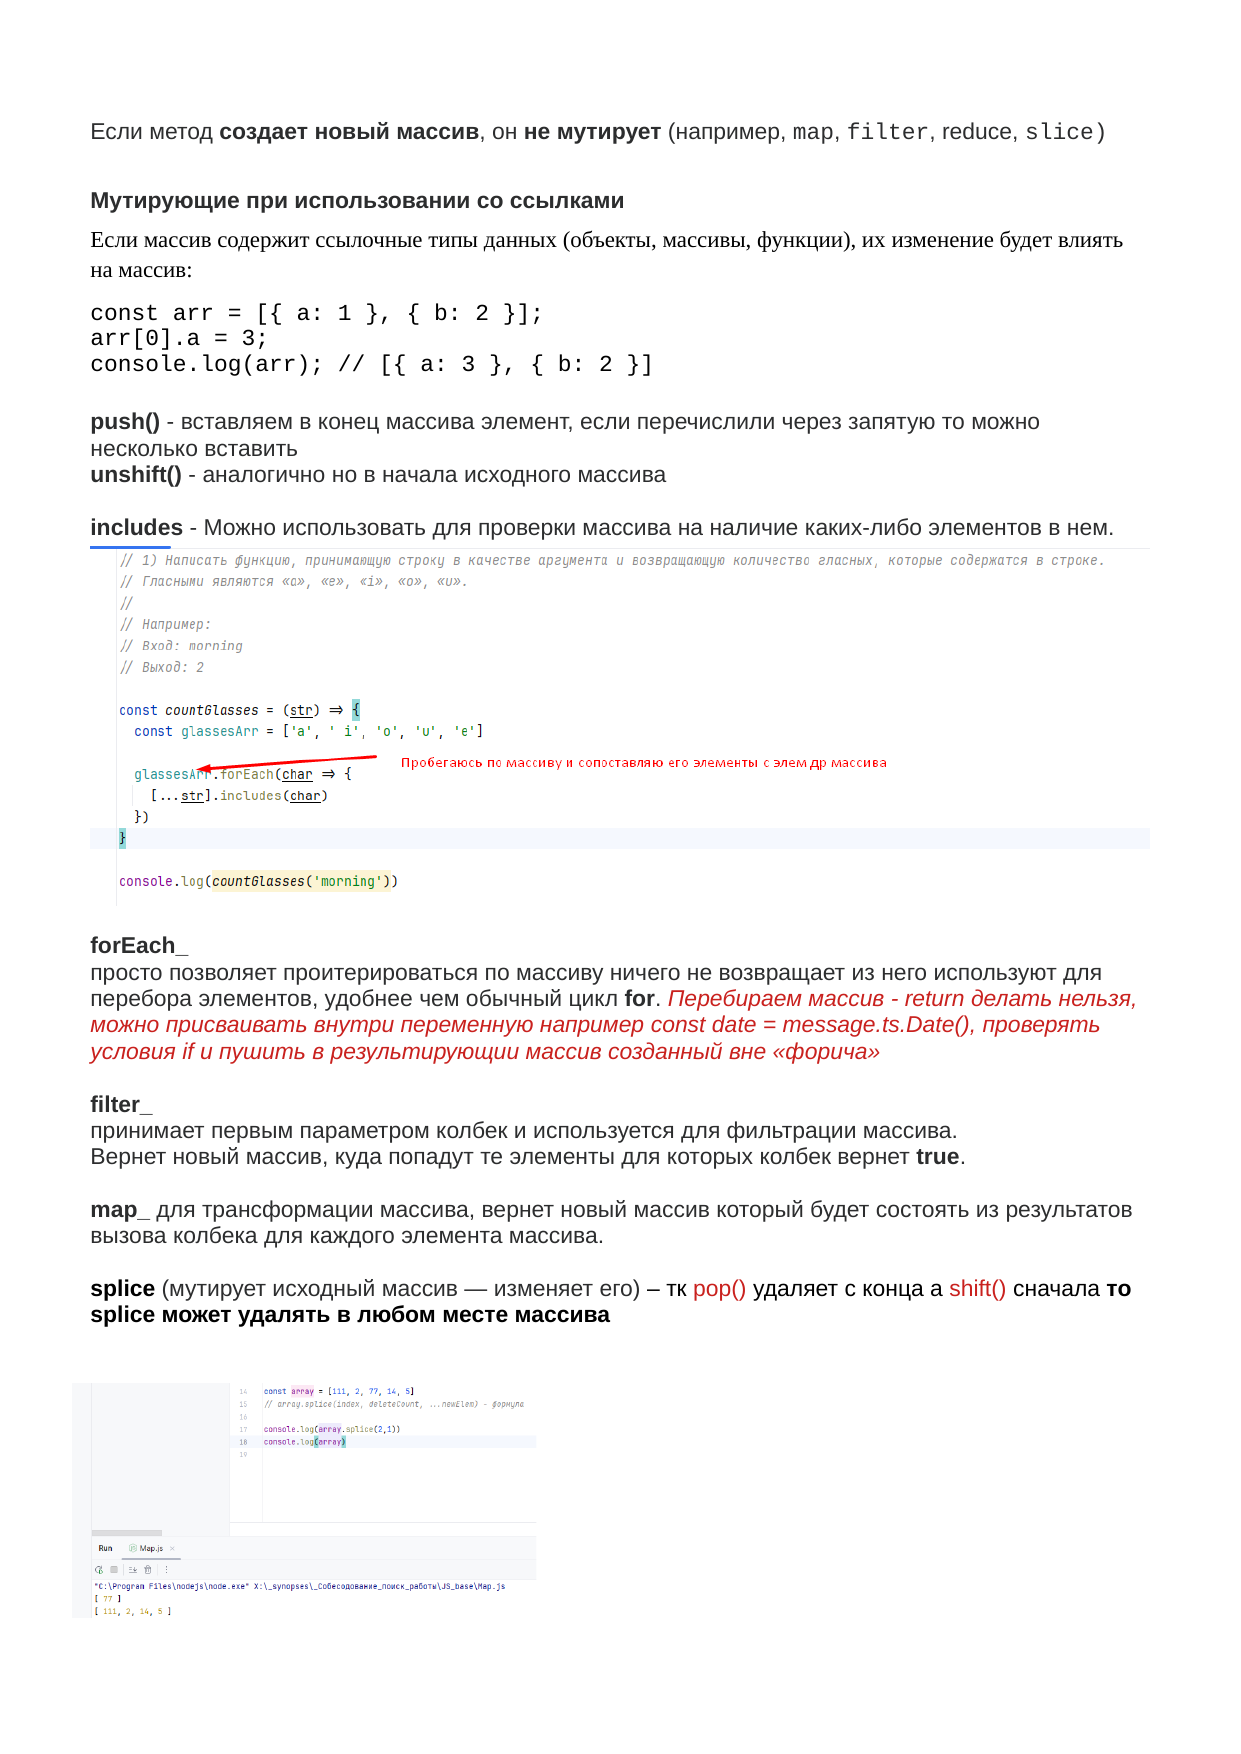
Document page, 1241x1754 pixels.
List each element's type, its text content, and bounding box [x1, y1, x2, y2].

text Если метод создает новый массив, он не мутирует (например, map, filter, reduce, slice) [90, 118, 1150, 146]
text arr[0].a = 3; [90, 327, 1150, 353]
text filter_ [90, 1091, 1150, 1117]
text map_ для трансформации массива, вернет новый массив который будет состоять из результатов вызова колбека для каждого элемента массива. [90, 1196, 1150, 1249]
text console.log(arr); // [{ a: 3 }, { b: 2 }] [90, 353, 1150, 379]
subtitle Мутирующие при использовании со ссылками [90, 187, 1150, 213]
text принимает первым параметром колбек и используется для фильтрации массива. [90, 1117, 1150, 1143]
text unshift() - аналогично но в начала исходного массива [90, 461, 1150, 487]
text splice (мутирует исходный массив — изменяет его) – тк pop() удаляет с конца а shift() сначала то splice может удалять в любом месте массива [90, 1275, 1150, 1328]
text Если массив содержит ссылочные типы данных (объекты, массивы, функции), их изменение будет влиять на массив: [90, 226, 1150, 282]
picture [90, 540, 1150, 906]
text includes - Можно использовать для проверки массива на наличие каких-либо элементов в нем. [90, 487, 1150, 540]
text Вернет новый массив, куда попадут те элементы для которых колбек вернет true. [90, 1143, 1150, 1169]
text просто позволяет проитерироваться по массиву ничего не возвращает из него используют для перебора элементов, удобнее чем обычный цикл for. Перебираем массив - return делать нельзя, можно присваивать внутри переменную например const date = message.ts.Date(), проверять условия if и пушить в результирующии массив созданный вне «форича» [90, 959, 1150, 1064]
text const arr = [{ a: 1 }, { b: 2 }]; [90, 301, 1150, 327]
text forEach_ [90, 932, 1150, 959]
text push() - вставляем в конец массива элемент, если перечислили через запятую то можно несколько вставить [90, 408, 1150, 461]
picture [72, 1383, 537, 1618]
